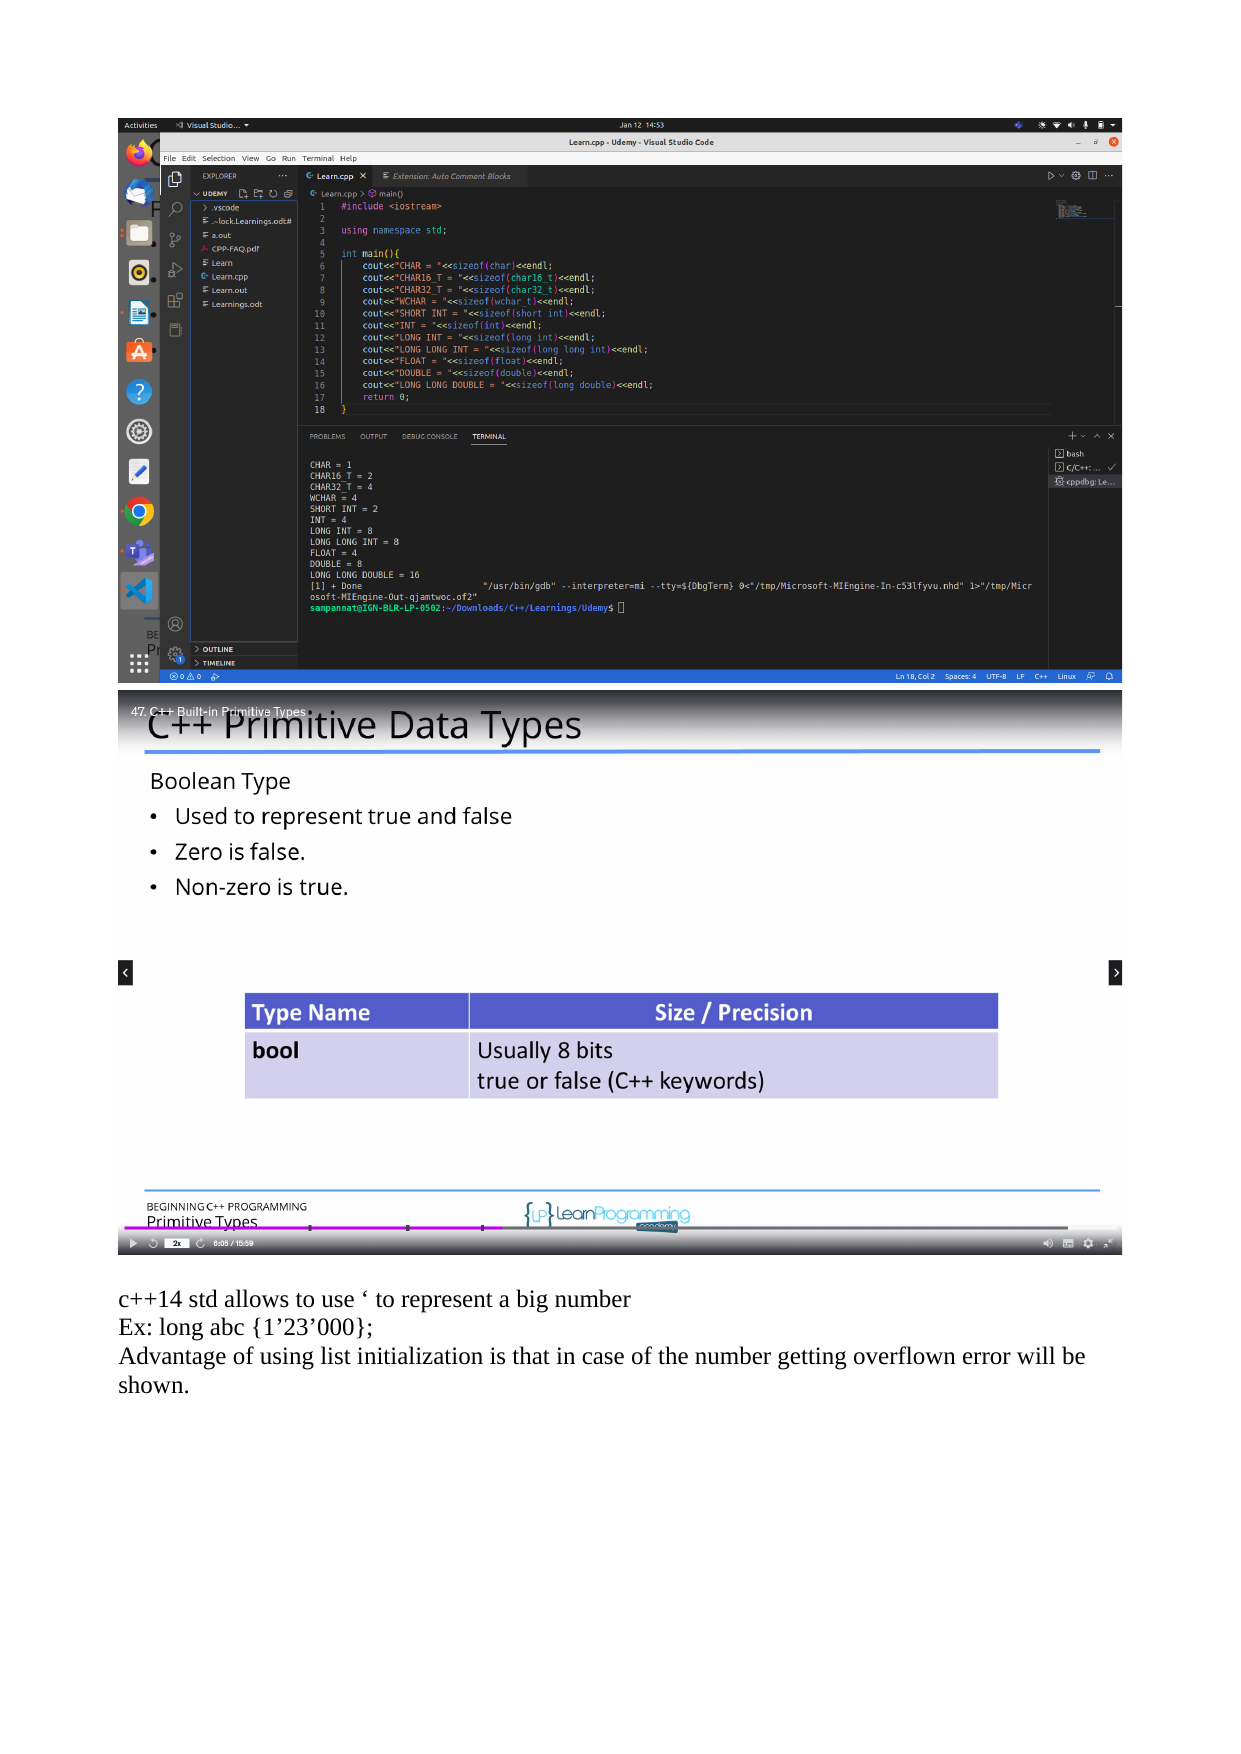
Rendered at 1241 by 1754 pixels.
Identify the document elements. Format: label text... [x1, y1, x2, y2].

picture [118, 690, 1123, 1255]
picture [118, 118, 1123, 683]
text Ex: long abc {1’23’000}; [118, 1312, 1122, 1341]
text Advantage of using list initialization is that in case of the number getting overflown error will be shown. [118, 1341, 1122, 1399]
text c++14 std allows to use ‘ to represent a big number [118, 1284, 1122, 1312]
